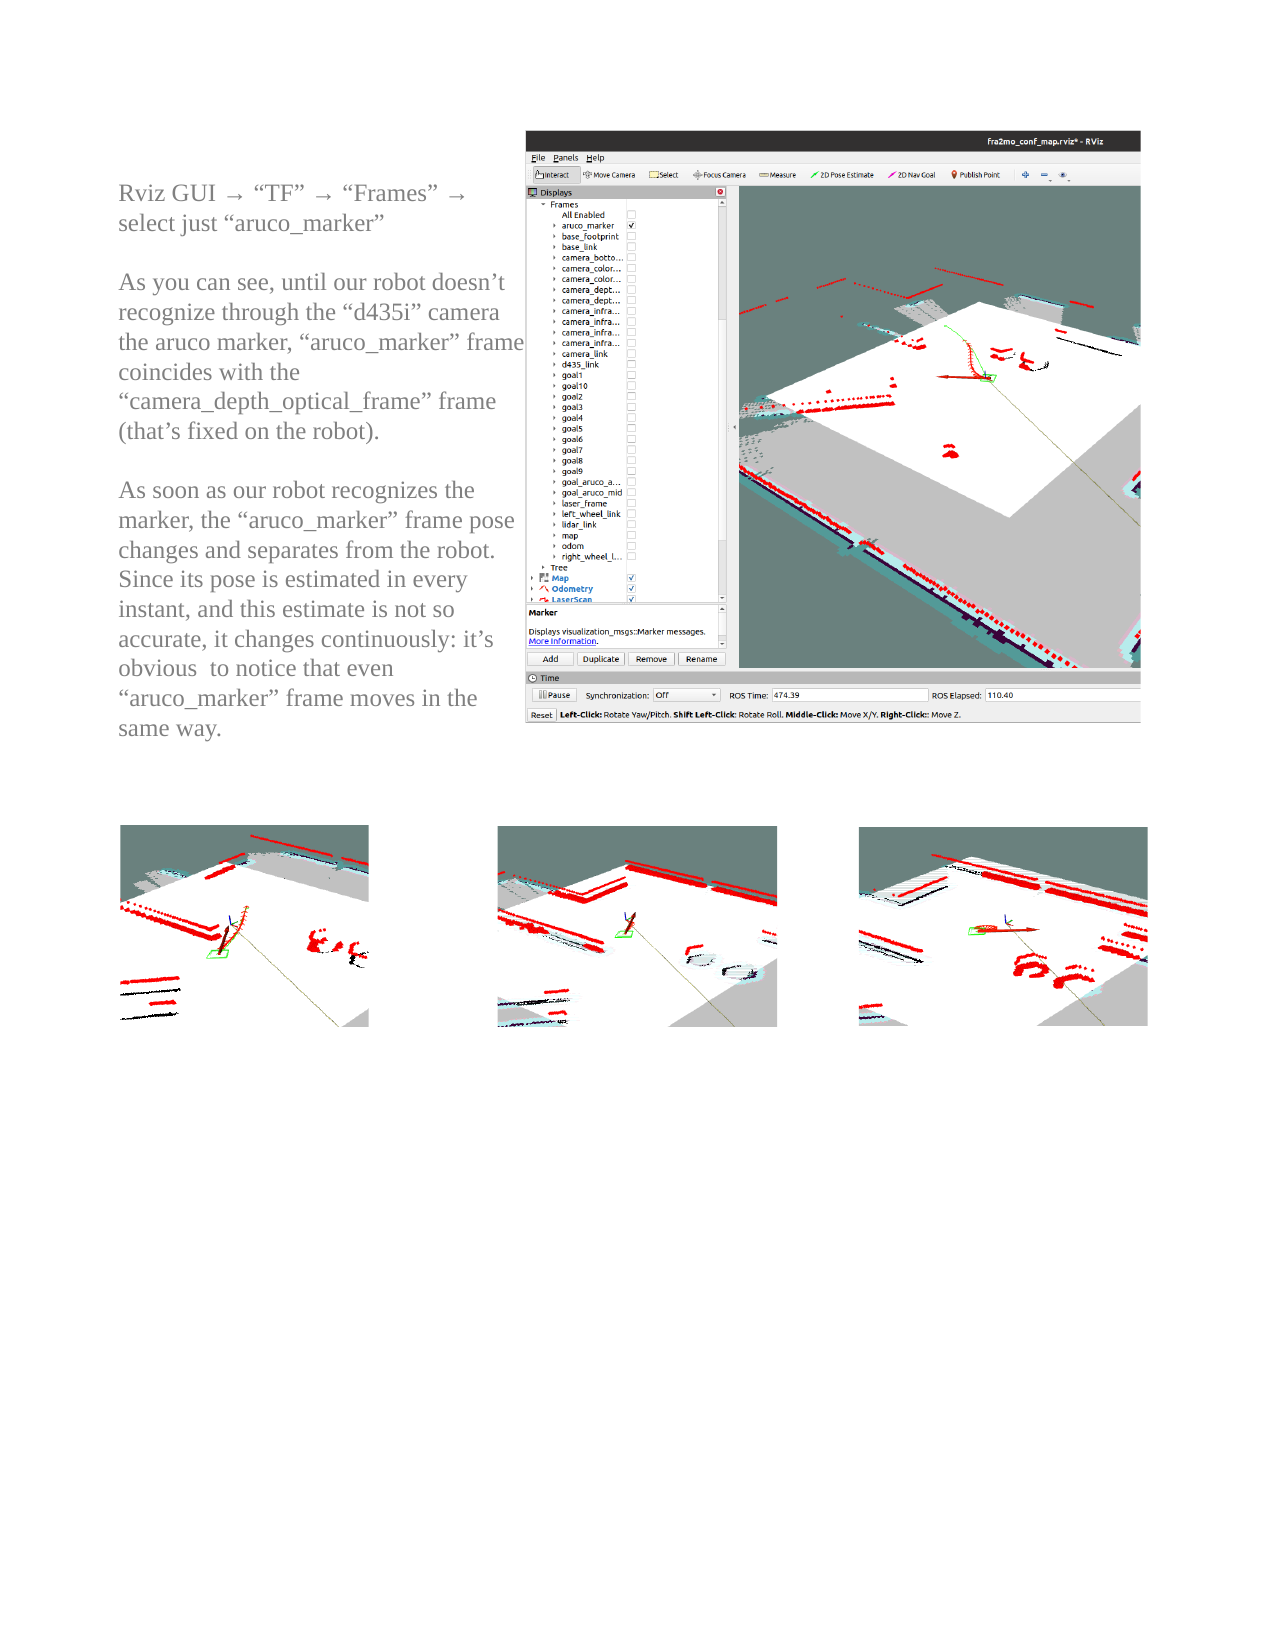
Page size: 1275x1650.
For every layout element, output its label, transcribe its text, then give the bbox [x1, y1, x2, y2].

text Rviz GUI → “TF” → “Frames” → select just “aruco_marker” [118, 177, 525, 237]
text As you can see, until our robot doesn’t recognize through the “d435i” camera the aruco marker, “aruco_marker” frame [118, 267, 525, 356]
text [526, 177, 1157, 237]
picture [136, 825, 264, 999]
text [526, 356, 1157, 445]
text As soon as our robot recognizes the marker, the “aruco_marker” frame pose changes and separates from the robot. Since its pose is estimated in every instant, and this estimate is not so accurate, it changes continuously: it’s obvious to notice that even “aruco_marker” frame moves in the same way. [118, 474, 1157, 742]
text [526, 267, 1157, 356]
text coincides with the “camera_depth_optical_frame” frame (that’s fixed on the robot). [118, 356, 525, 445]
picture [510, 826, 666, 989]
picture [893, 827, 1048, 974]
